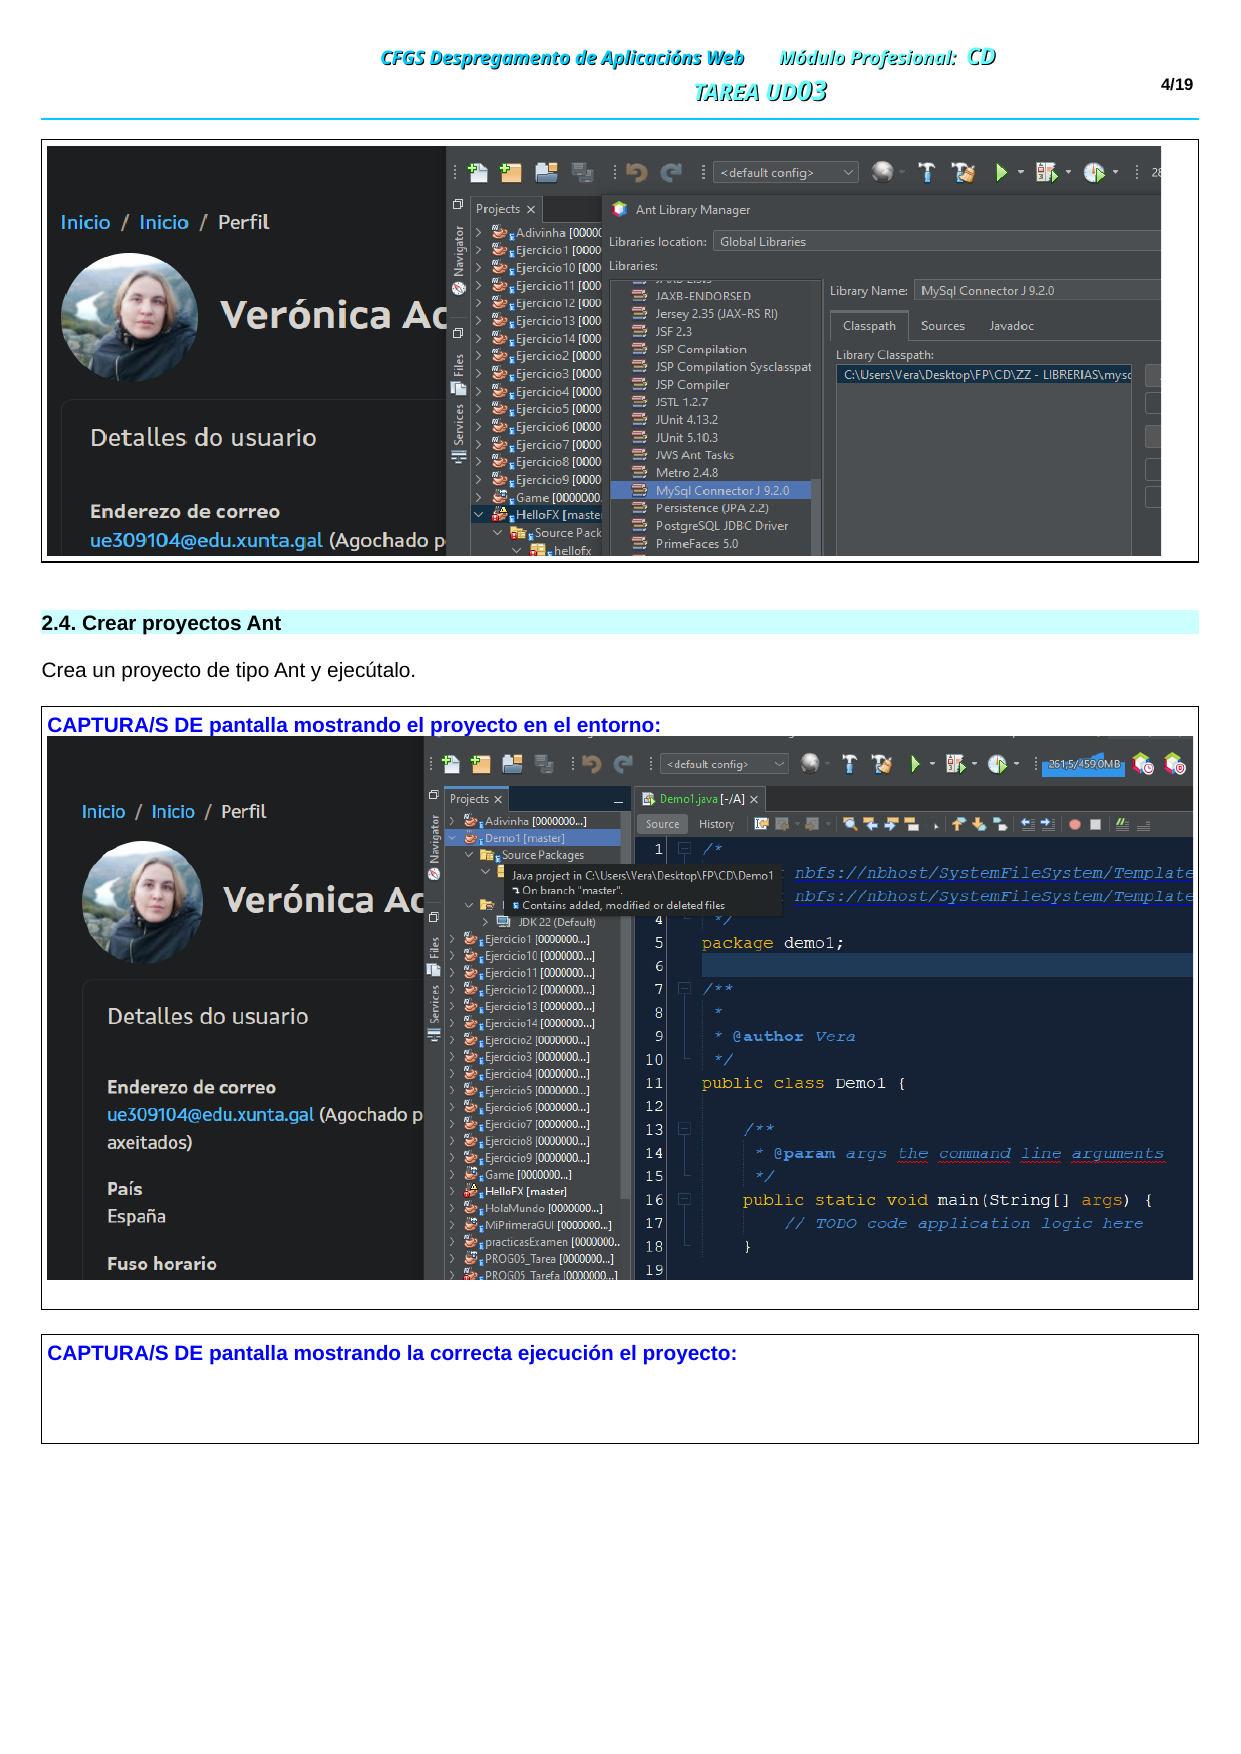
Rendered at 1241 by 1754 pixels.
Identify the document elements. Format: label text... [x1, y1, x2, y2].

table_header CAPTURA/S DE pantalla mostrando la correcta ejecución el proyecto: [42, 1335, 1198, 1443]
table_header [42, 140, 1198, 561]
table_header CAPTURA/S DE pantalla mostrando el proyecto en el entorno: [42, 707, 1198, 1309]
picture [47, 146, 1162, 556]
text 2.4. Crear proyectos Ant [41, 610, 1199, 634]
text Crea un proyecto de tipo Ant y ejecútalo. [41, 658, 1199, 682]
picture [47, 736, 1194, 1280]
